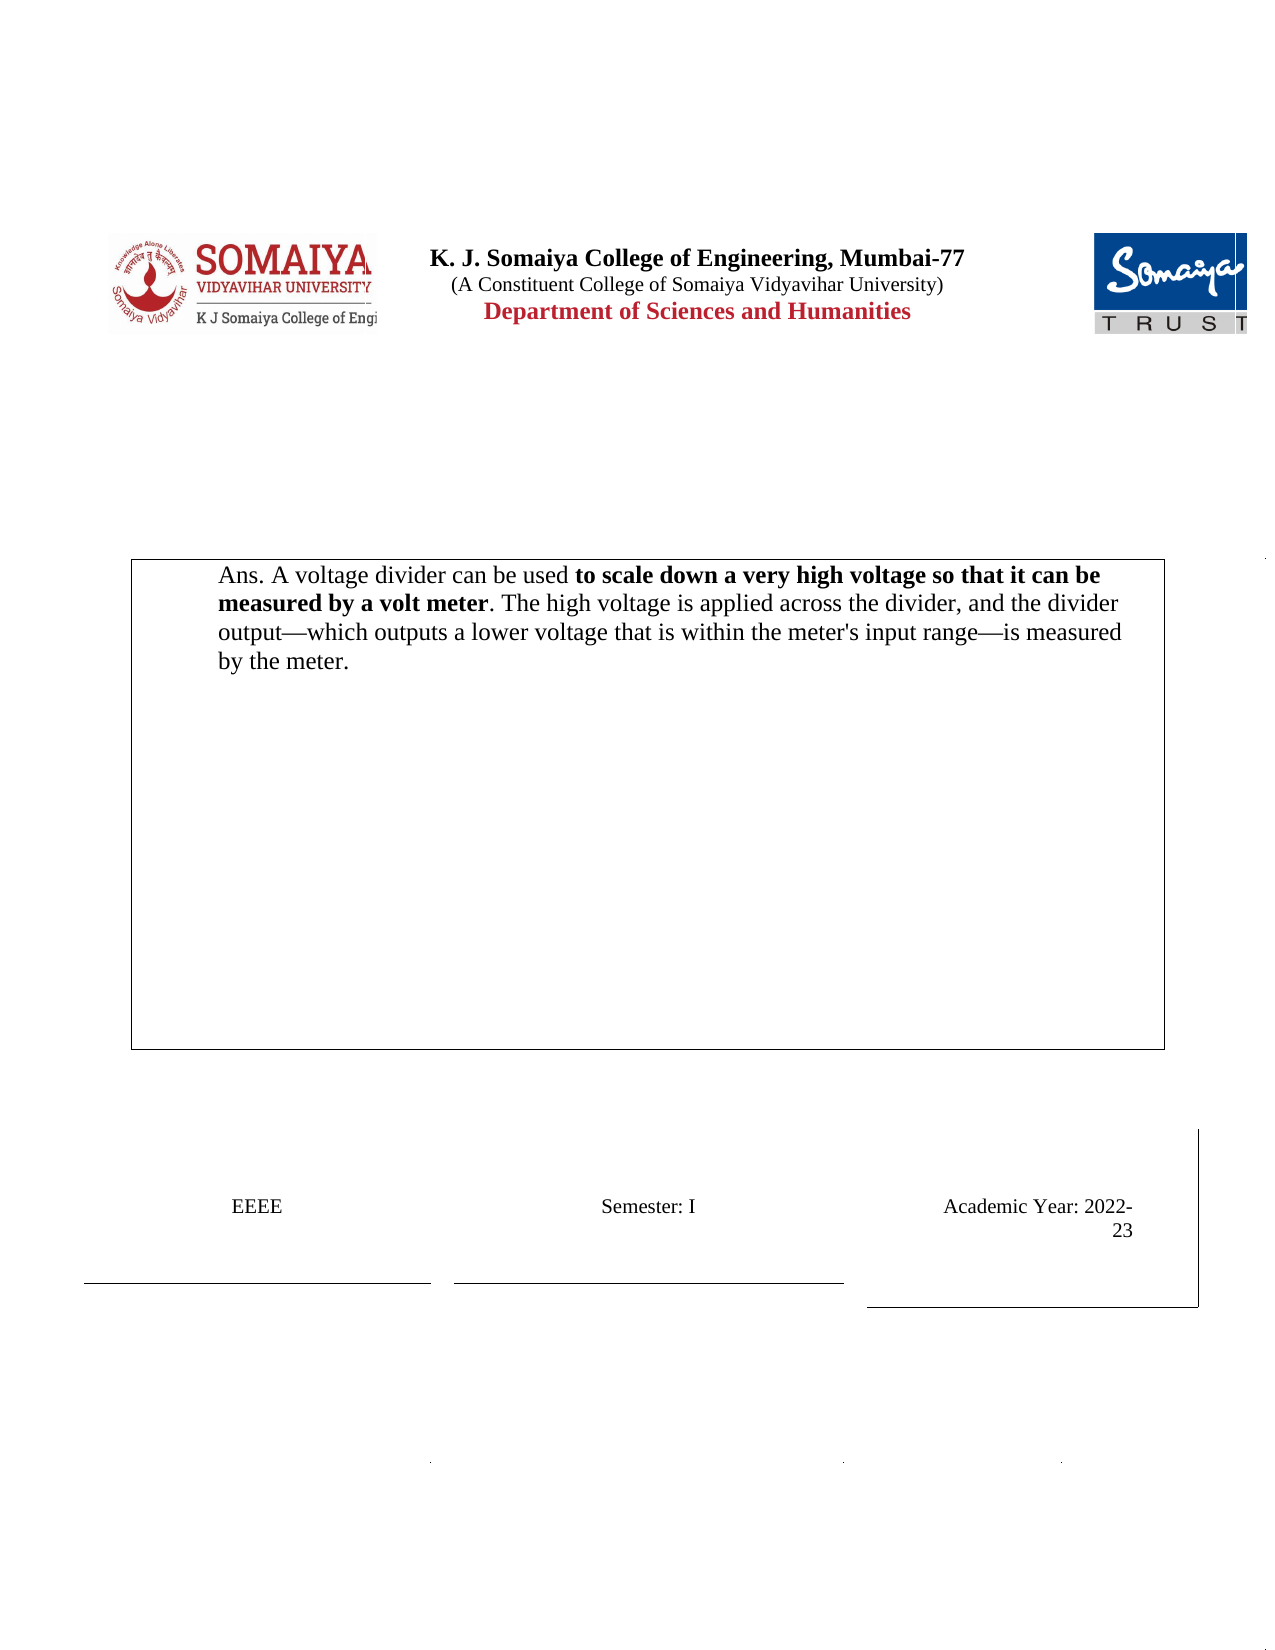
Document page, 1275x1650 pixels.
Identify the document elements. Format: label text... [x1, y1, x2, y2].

table_cell Mention some applications of battery level indicator. Ans. A battery indicator is a device which gives information about a battery. This will usually be a visual indication of the battery's state of charge. Some of its applications are battery indicators in power banks, wireless earphones , laptops and many other battery appliances. Explain practical usage of Voltage- division concept? Ans. A voltage divider can be used to scale down a very high voltage so that it can be measured by a volt meter. The high voltage is applied across the divider, and the divider output—which outputs a lower voltage that is within the meter's input range—is measured by the meter. Explain working of Battery Level Indicator implemented in this experiment in your own words? Ans. We used the concept of Voltage division wherein we have connected the resistors in parallel to each other so that the leds connected next to it only lights up when the battery is above a particular voltage. Battery level indicator lets us know the status of battery of a device just by glowing the number of LEDs. The voltage probe helps us to know the voltage difference values at which the LEDs glow dimply and brightly. Using this we can determine the status of the battery [132, 560, 1164, 1048]
